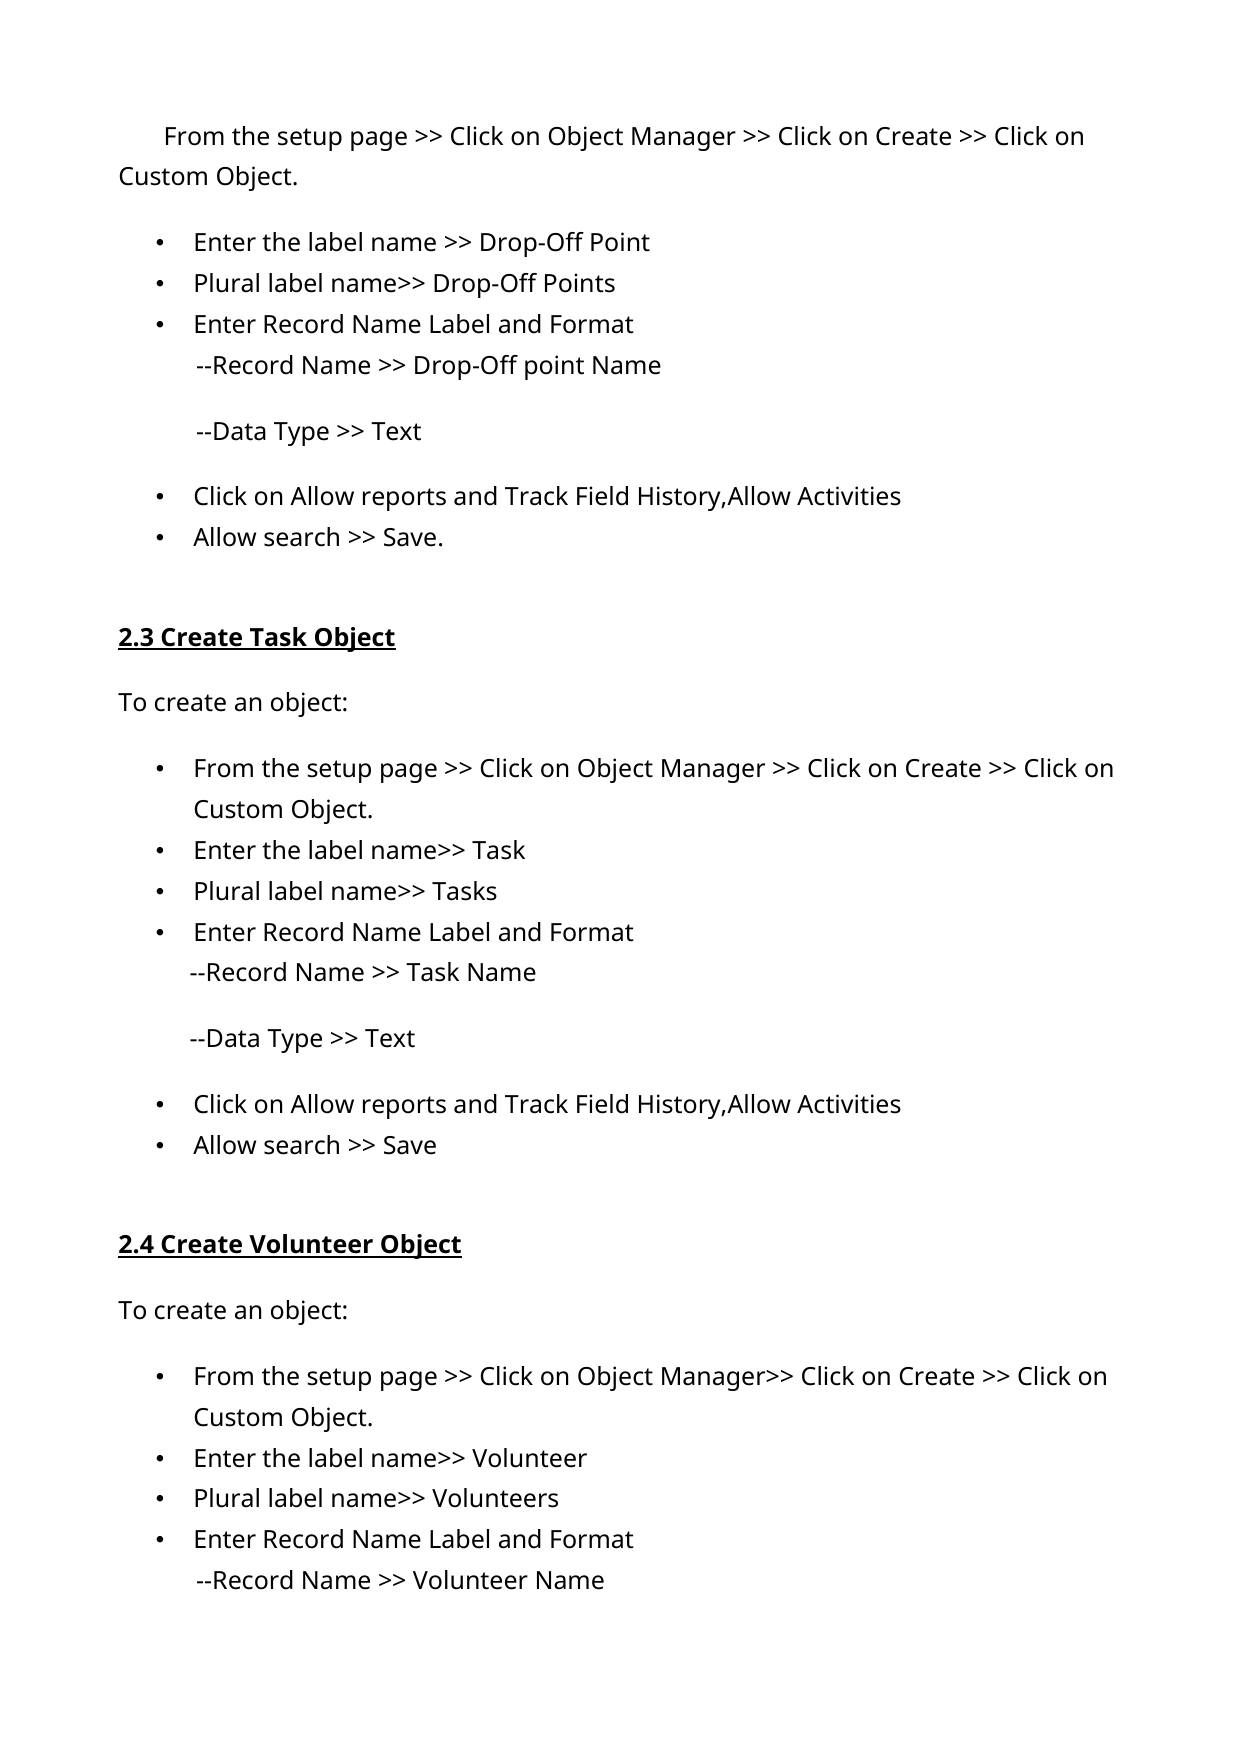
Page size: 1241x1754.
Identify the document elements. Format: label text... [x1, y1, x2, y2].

text 2.4 Create Volunteer Object [118, 1227, 1122, 1261]
list Click on Allow reports and Track Field History,Allow Activities [156, 479, 1122, 513]
text --Data Type >> Text [118, 1021, 1122, 1055]
list From the setup page >> Click on Object Manager>> Click on Create >> Click on Custom Object. [156, 1358, 1122, 1433]
list Enter Record Name Label and Format [156, 914, 1122, 948]
text --Record Name >> Volunteer Name [118, 1563, 1122, 1597]
list Plural label name>> Tasks [156, 873, 1122, 907]
list Enter the label name>> Volunteer [156, 1440, 1122, 1474]
list Allow search >> Save. [156, 520, 1122, 554]
list Click on Allow reports and Track Field History,Allow Activities [156, 1087, 1122, 1121]
list Allow search >> Save [156, 1127, 1122, 1162]
list Enter Record Name Label and Format [156, 1522, 1122, 1556]
list Enter the label name>> Task [156, 832, 1122, 867]
text To create an object: [118, 1293, 1122, 1327]
list From the setup page >> Click on Object Manager >> Click on Create >> Click on Custom Object. [156, 751, 1122, 826]
text --Data Type >> Text [118, 413, 1122, 447]
text From the setup page >> Click on Object Manager >> Click on Create >> Click on Custom Object. [118, 118, 1122, 193]
list Plural label name>> Volunteers [156, 1481, 1122, 1515]
list Enter the label name >> Drop-Off Point [156, 225, 1122, 259]
list Plural label name>> Drop-Off Points [156, 266, 1122, 300]
text --Record Name >> Task Name [118, 955, 1122, 989]
text --Record Name >> Drop-Off point Name [118, 347, 1122, 381]
text 2.3 Create Task Object [118, 619, 1122, 653]
text To create an object: [118, 685, 1122, 719]
list Enter Record Name Label and Format [156, 306, 1122, 341]
